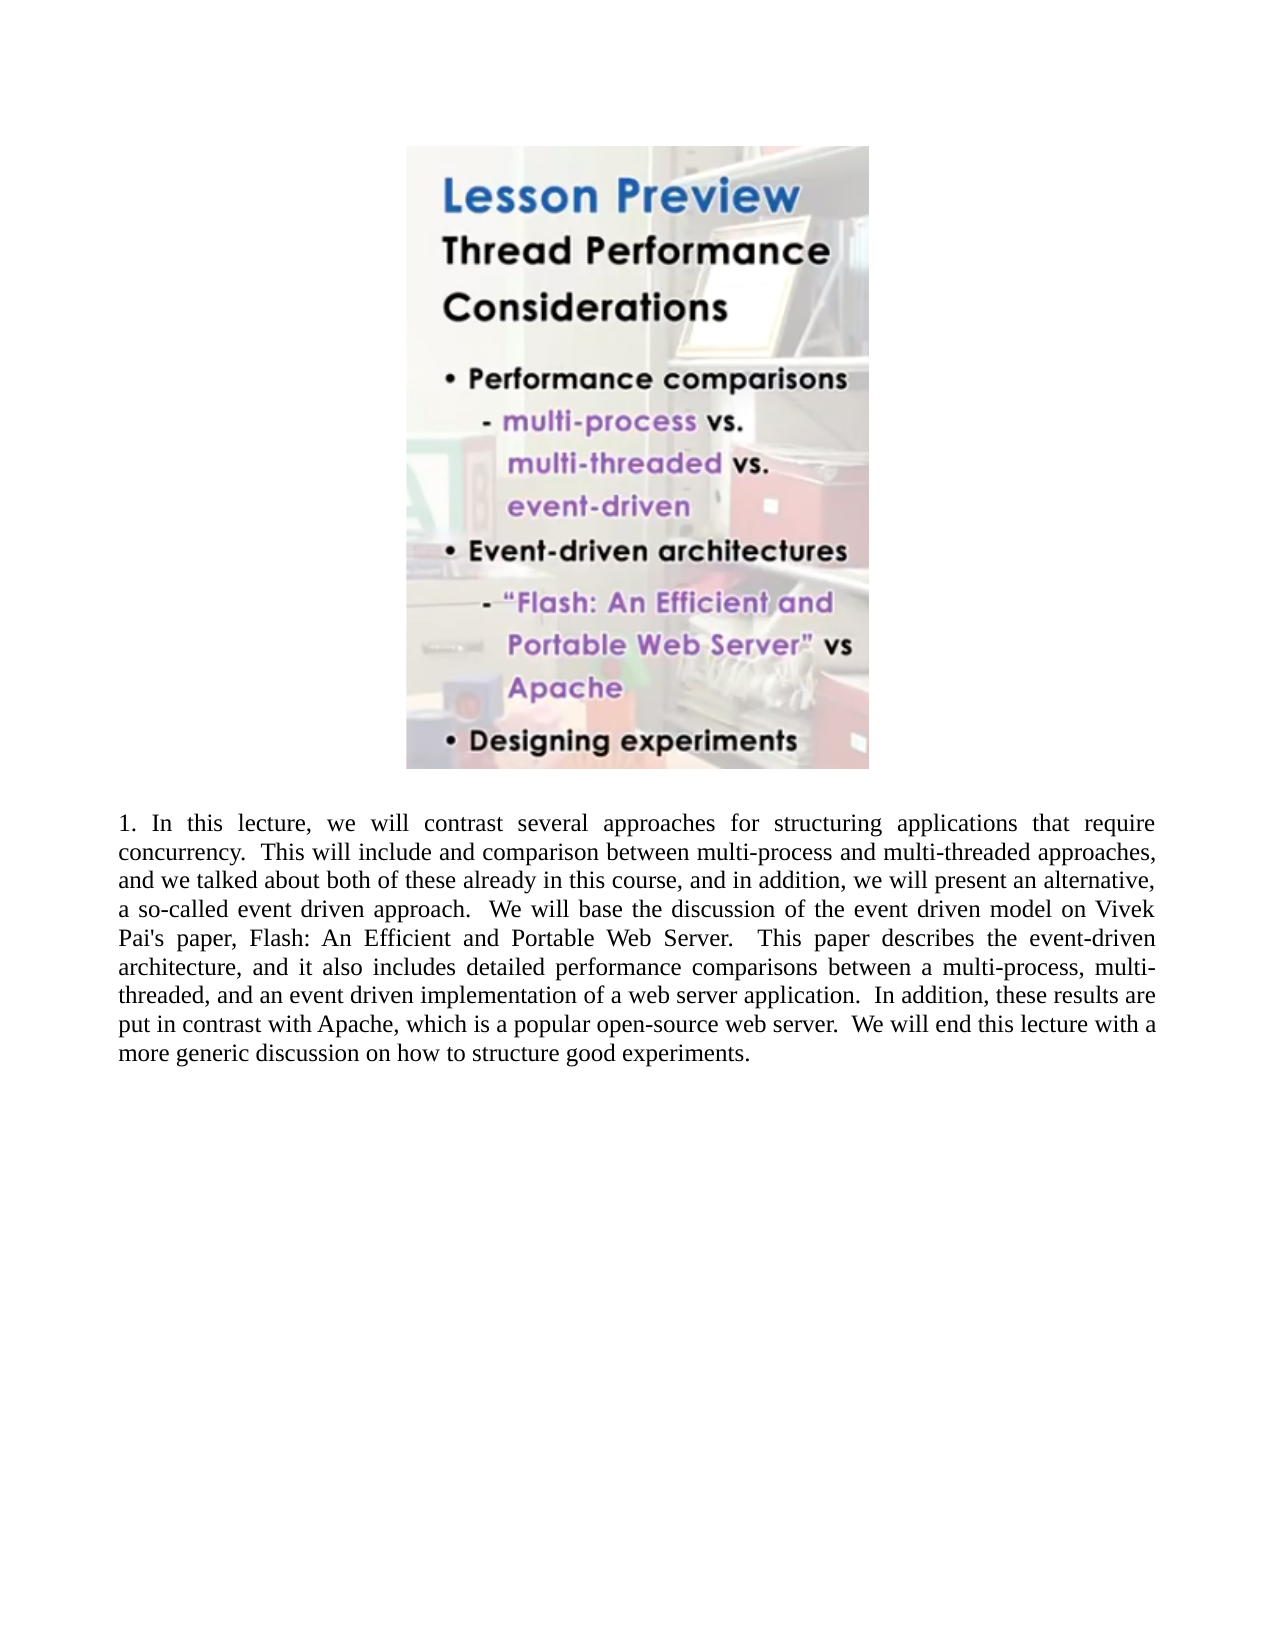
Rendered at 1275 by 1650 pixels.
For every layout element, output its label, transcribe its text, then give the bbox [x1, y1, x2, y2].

picture [406, 146, 869, 769]
text 1. In this lecture, we will contrast several approaches for structuring applications that require concurrency. This will include and comparison between multi-process and multi-threaded approaches, and we talked about both of these already in this course, and in addition, we will present an alternative, a so-called event driven approach. We will base the discussion of the event driven model on Vivek Pai's paper, Flash: An Efficient and Portable Web Server. This paper describes the event-driven architecture, and it also includes detailed performance comparisons between a multi-process, multi-threaded, and an event driven implementation of a web server application. In addition, these results are put in contrast with Apache, which is a popular open-source web server. We will end this lecture with a more generic discussion on how to structure good experiments. [118, 808, 1157, 1067]
